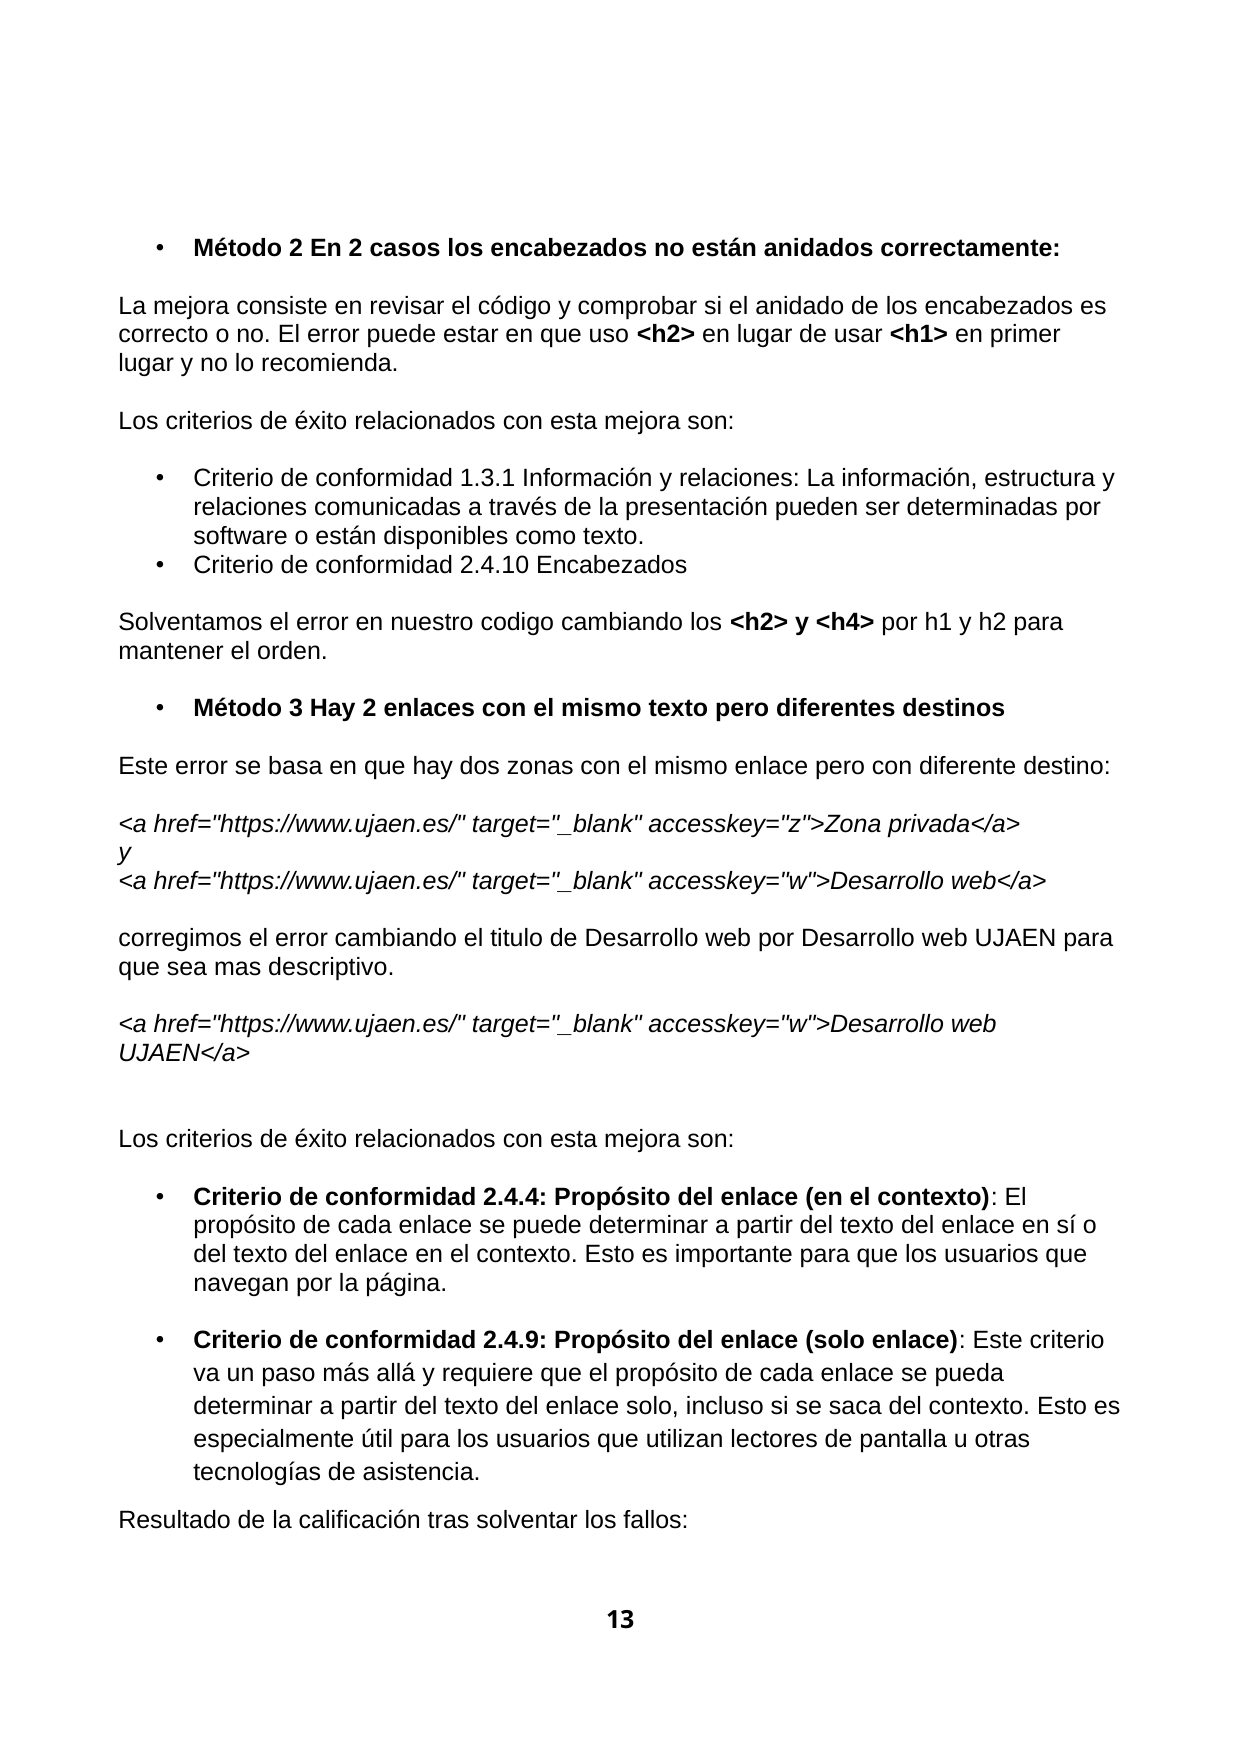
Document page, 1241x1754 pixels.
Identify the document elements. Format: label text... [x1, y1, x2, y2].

list Criterio de conformidad 1.3.1 Información y relaciones: La información, estructura y relaciones comunicadas a través de la presentación pueden ser determinadas por software o están disponibles como texto. [156, 463, 1122, 549]
text corregimos el error cambiando el titulo de Desarrollo web por Desarrollo web UJAEN para que sea mas descriptivo. <a href="https://www.ujaen.es/" target="_blank" accesskey="w">Desarrollo web UJAEN</a> [118, 923, 1122, 1096]
list Método 3 Hay 2 enlaces con el mismo texto pero diferentes destinos [156, 693, 1122, 722]
list Criterio de conformidad 2.4.4: Propósito del enlace (en el contexto): El propósito de cada enlace se puede determinar a partir del texto del enlace en sí o del texto del enlace en el contexto. Esto es importante para que los usuarios que navegan por la página. [156, 1181, 1122, 1297]
list Criterio de conformidad 2.4.10 Encabezados [156, 549, 1122, 607]
text correcto o no. El error puede estar en que uso <h2> en lugar de usar <h1> en primer lugar y no lo recomienda. [118, 319, 1122, 377]
text Solventamos el error en nuestro codigo cambiando los <h2> y <h4> por h1 y h2 para mantener el orden. [118, 607, 1122, 665]
list Criterio de conformidad 2.4.9: Propósito del enlace (solo enlace): Este criterio va un paso más allá y requiere que el propósito de cada enlace se pueda determinar a partir del texto del enlace solo, incluso si se saca del contexto. Esto es especialmente útil para los usuarios que utilizan lectores de pantalla u otras tecnologías de asistencia. [156, 1325, 1122, 1486]
text <a href="https://www.ujaen.es/" target="_blank" accesskey="z">Zona privada</a> y <a href="https://www.ujaen.es/" target="_blank" accesskey="w">Desarrollo web</a> [118, 780, 1122, 895]
text Los criterios de éxito relacionados con esta mejora son: [118, 1096, 1122, 1153]
list Método 2 En 2 casos los encabezados no están anidados correctamente: [156, 233, 1122, 262]
text La mejora consiste en revisar el código y comprobar si el anidado de los encabezados es [118, 291, 1122, 319]
text Los criterios de éxito relacionados con esta mejora son: [118, 406, 1122, 434]
text Este error se basa en que hay dos zonas con el mismo enlace pero con diferente destino: [118, 722, 1122, 780]
text Resultado de la calificación tras solventar los fallos: [118, 1505, 1122, 1533]
